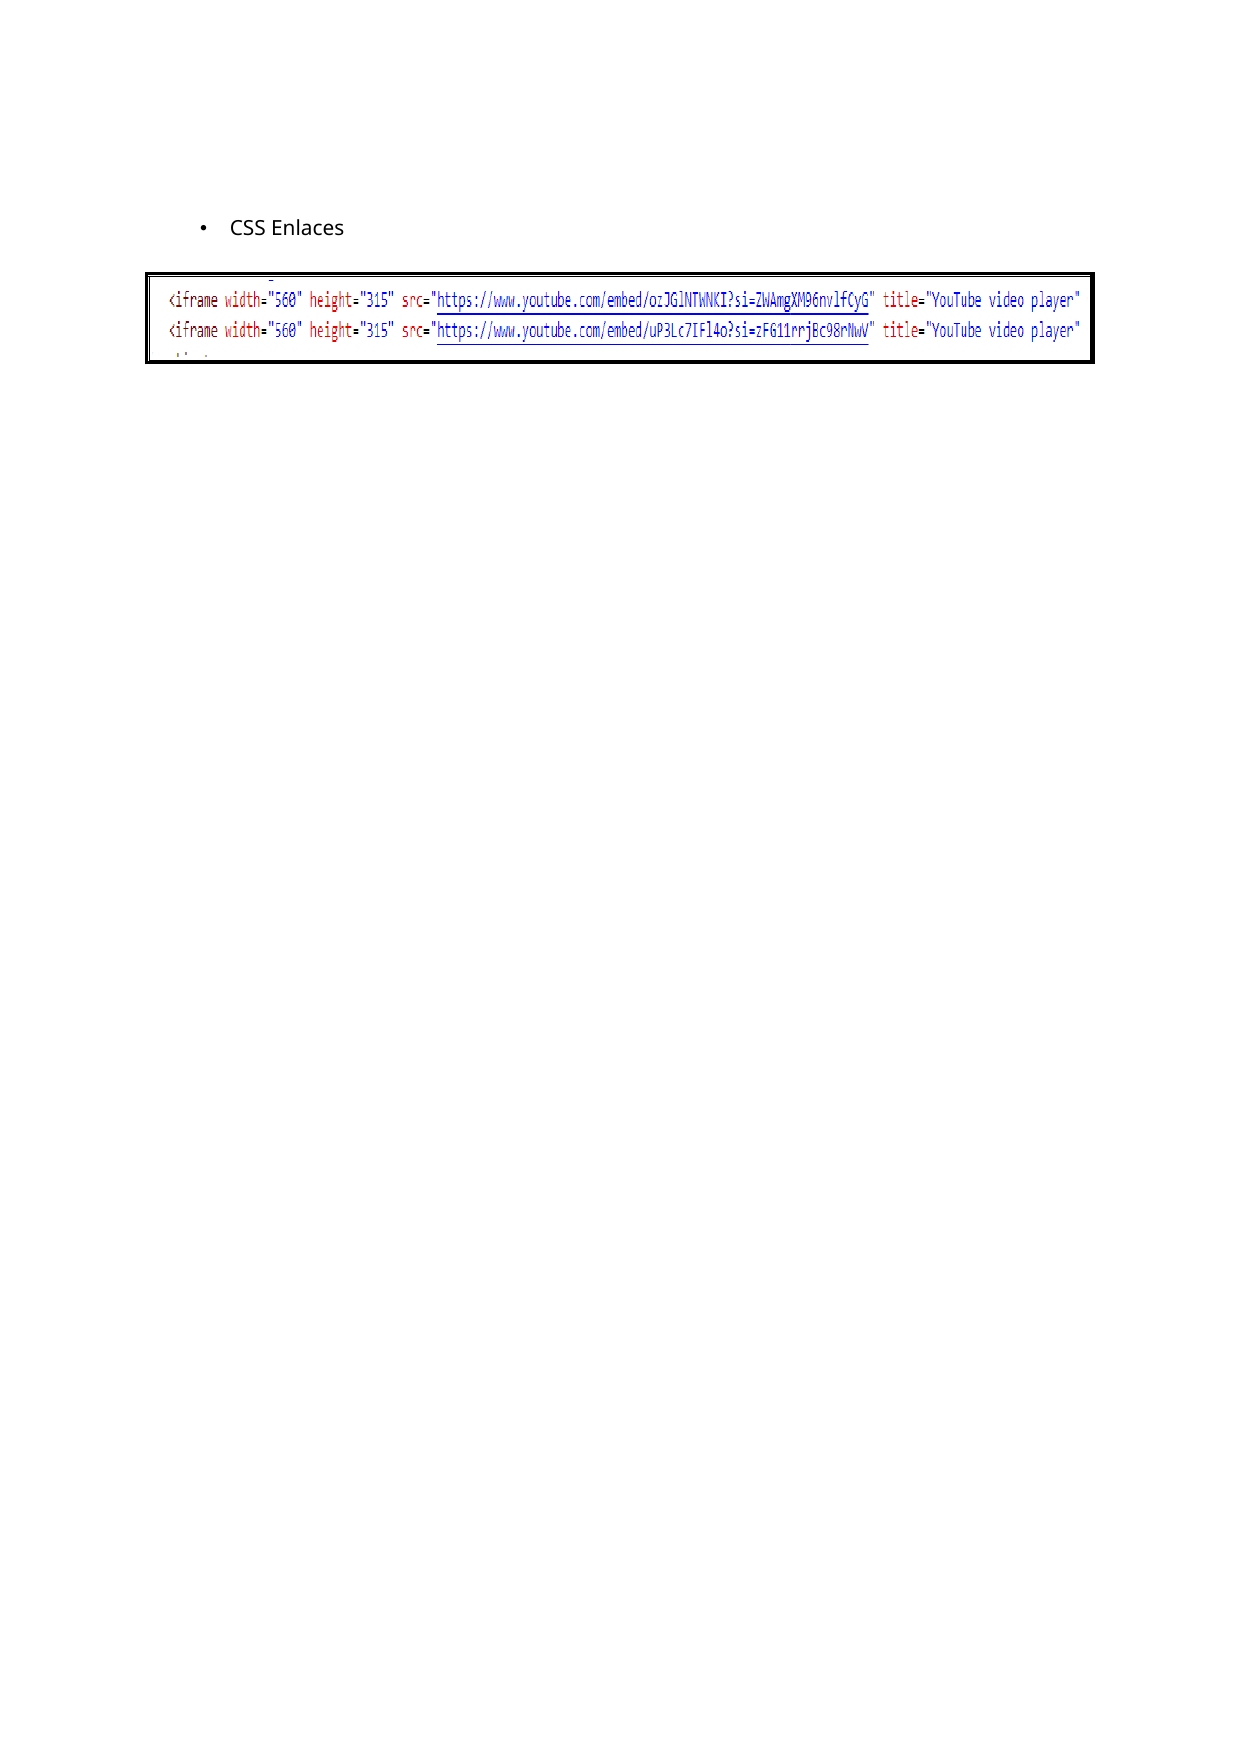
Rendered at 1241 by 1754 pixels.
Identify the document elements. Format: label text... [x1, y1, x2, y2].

list CSS Enlaces [200, 213, 1106, 242]
picture [152, 280, 1088, 357]
